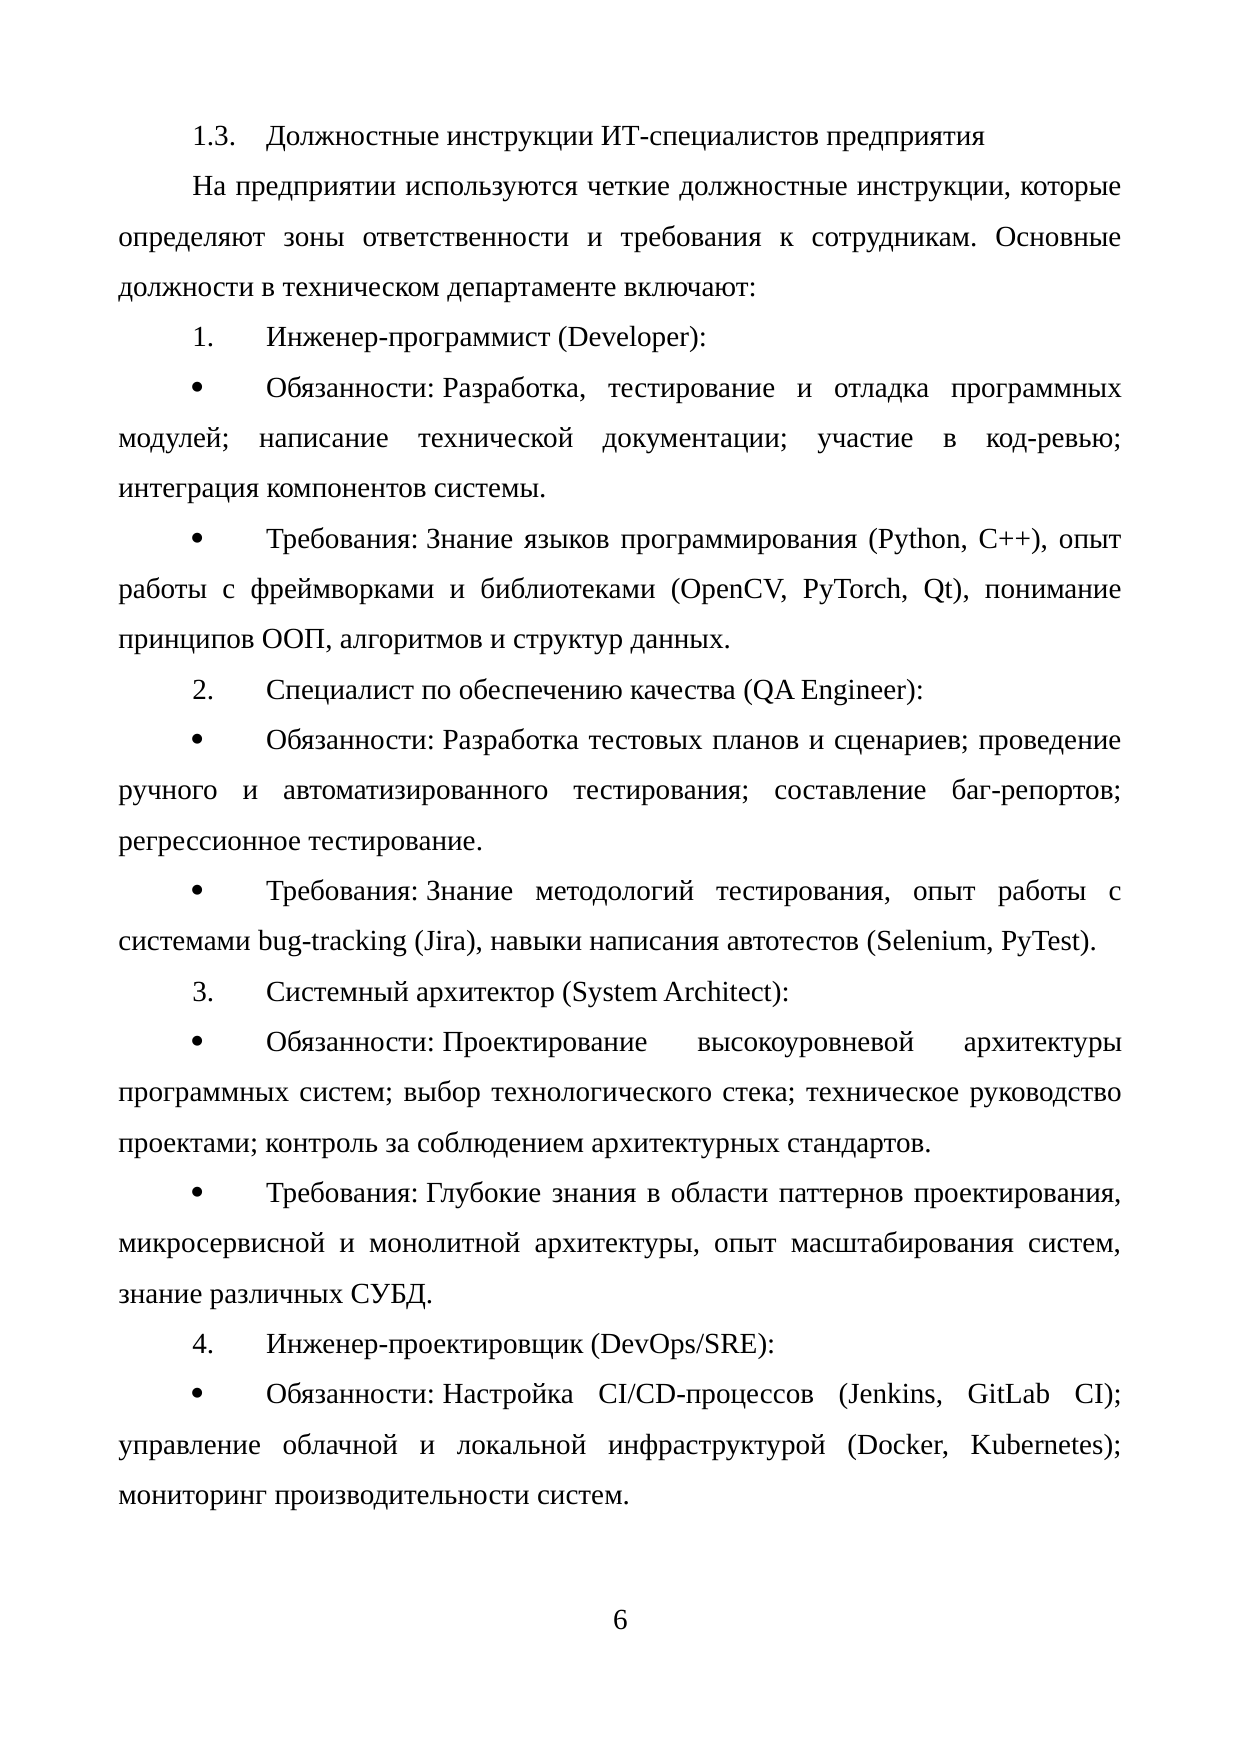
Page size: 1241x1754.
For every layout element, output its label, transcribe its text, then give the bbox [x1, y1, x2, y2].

list Инженер-программист (Developer): [118, 319, 1122, 353]
list Требования: Глубокие знания в области паттернов проектирования, микросервисной и монолитной архитектуры, опыт масштабирования систем, знание различных СУБД. [118, 1175, 1122, 1309]
list Системный архитектор (System Architect): [118, 974, 1122, 1007]
list Обязанности: Разработка тестовых планов и сценариев; проведение ручного и автоматизированного тестирования; составление баг-репортов; регрессионное тестирование. [118, 722, 1122, 856]
list Обязанности: Разработка, тестирование и отладка программных модулей; написание технической документации; участие в код-ревью; интеграция компонентов системы. [118, 370, 1122, 504]
subtitle Должностные инструкции ИТ-специалистов предприятия [118, 118, 1122, 152]
list Обязанности: Настройка CI/CD-процессов (Jenkins, GitLab CI); управление облачной и локальной инфраструктурой (Docker, Kubernetes); мониторинг производительности систем. [118, 1377, 1122, 1511]
text На предприятии используются четкие должностные инструкции, которые определяют зоны ответственности и требования к сотрудникам. Основные должности в техническом департаменте включают: [118, 168, 1122, 303]
list Обязанности: Проектирование высокоуровневой архитектуры программных систем; выбор технологического стека; техническое руководство проектами; контроль за соблюдением архитектурных стандартов. [118, 1024, 1122, 1158]
list Специалист по обеспечению качества (QA Engineer): [118, 672, 1122, 705]
list Требования: Знание методологий тестирования, опыт работы с системами bug-tracking (Jira), навыки написания автотестов (Selenium, PyTest). [118, 873, 1122, 957]
list Инженер-проектировщик (DevOps/SRE): [118, 1326, 1122, 1360]
list Требования: Знание языков программирования (Python, C++), опыт работы с фреймворками и библиотеками (OpenCV, PyTorch, Qt), понимание принципов ООП, алгоритмов и структур данных. [118, 521, 1122, 655]
